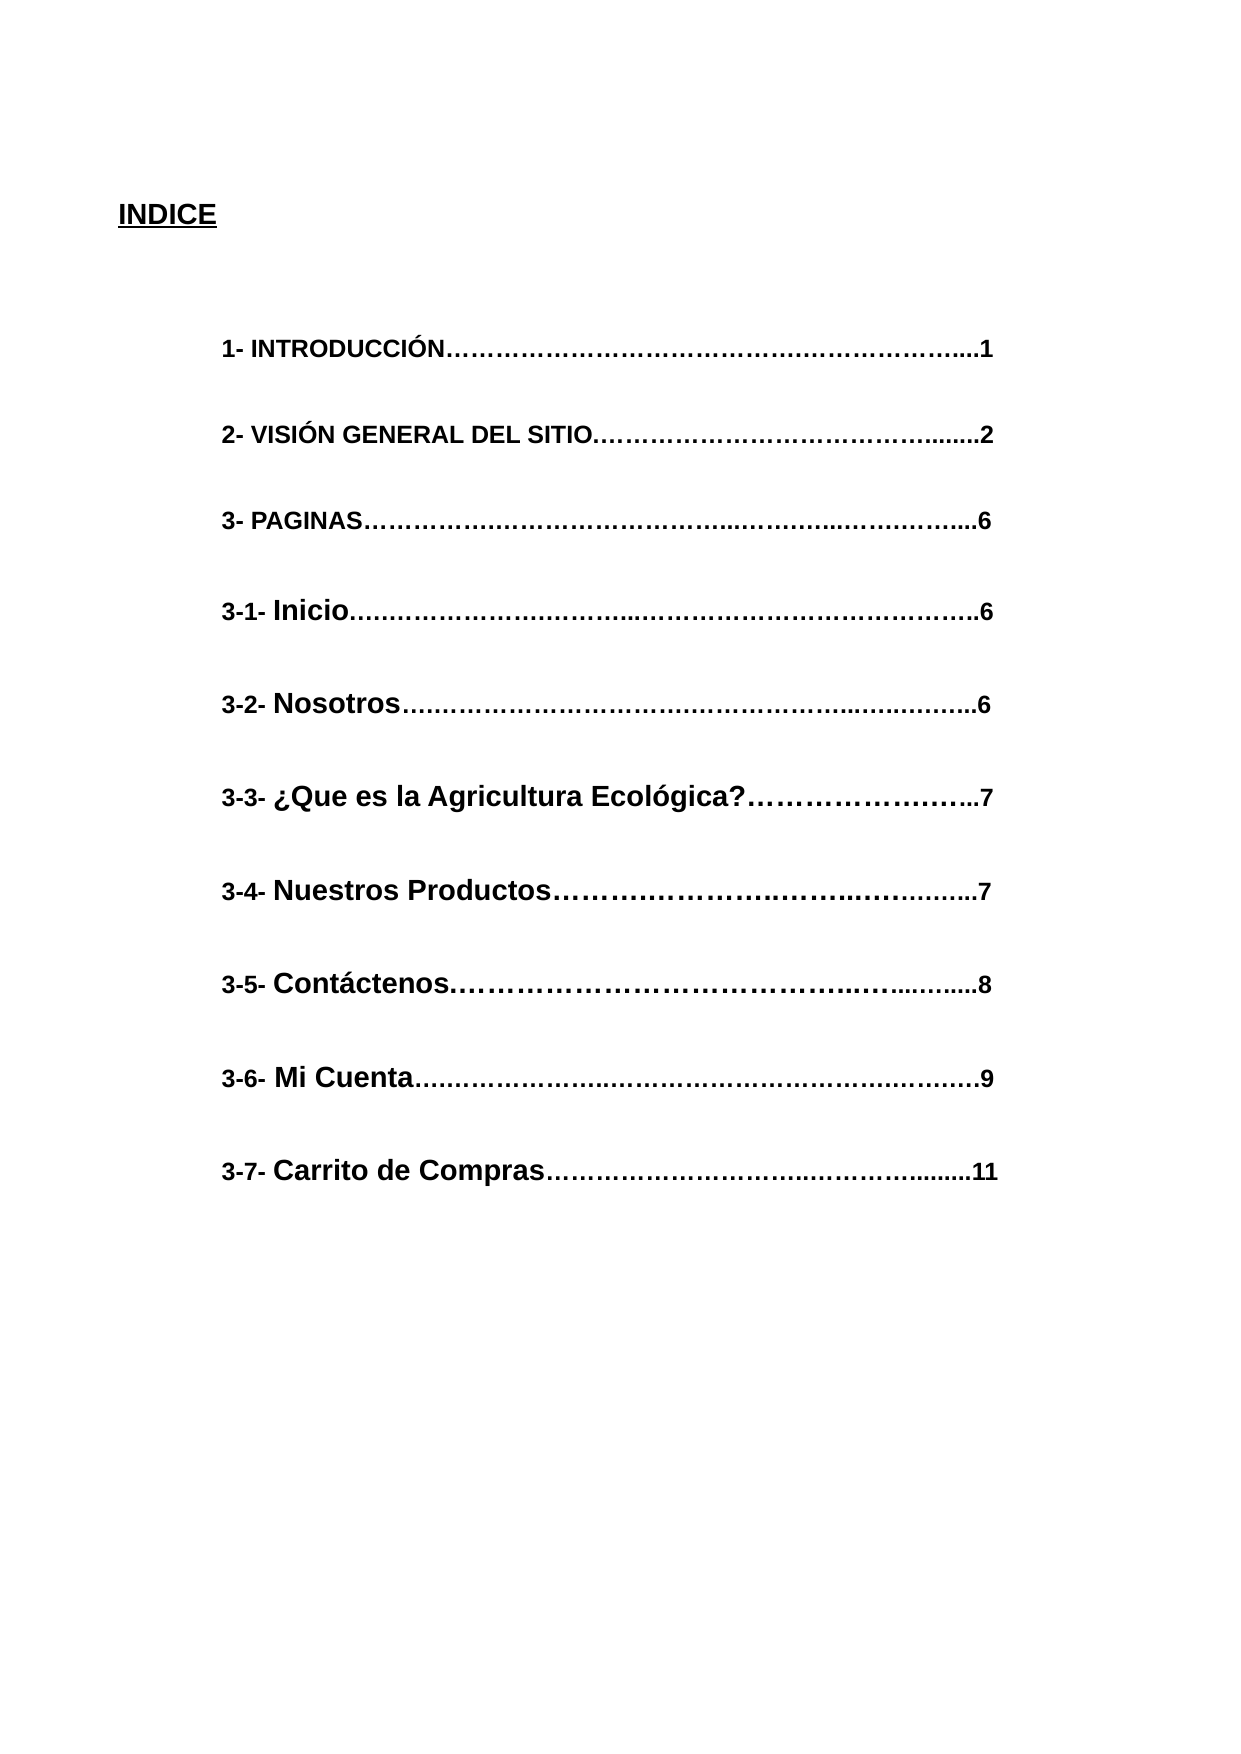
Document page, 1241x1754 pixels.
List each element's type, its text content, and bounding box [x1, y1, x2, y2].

text 3-5- Contáctenos.…………………………………...…....….....8 [148, 966, 1087, 1000]
text INDICE [118, 197, 1122, 231]
text 1- INTRODUCCIÓN…………………………………….………………....1 [148, 334, 1087, 362]
text 3-4- Nuestros Productos……….…………..……...….….…...7 [148, 873, 1087, 906]
text 2- VISIÓN GENERAL DEL SITIO.…………………………………........2 [148, 420, 1087, 449]
text 3-6- Mi Cuenta….………………..…………………………….…….….9 [148, 1060, 1087, 1093]
text 3-3- ¿Que es la Agricultura Ecológica?……………….…...7 [148, 779, 1087, 813]
text 3- PAGINAS…………….………………………...…….…...…….……....6 [148, 506, 1087, 535]
text 3-2- Nosotros….………………………….………………...…..….…...6 [148, 686, 1087, 719]
text 3-7- Carrito de Compras…………………………..………….........11 [148, 1153, 1087, 1187]
text 3-1- Inicio.….……………….………...…………………………………..6 [148, 592, 1087, 626]
